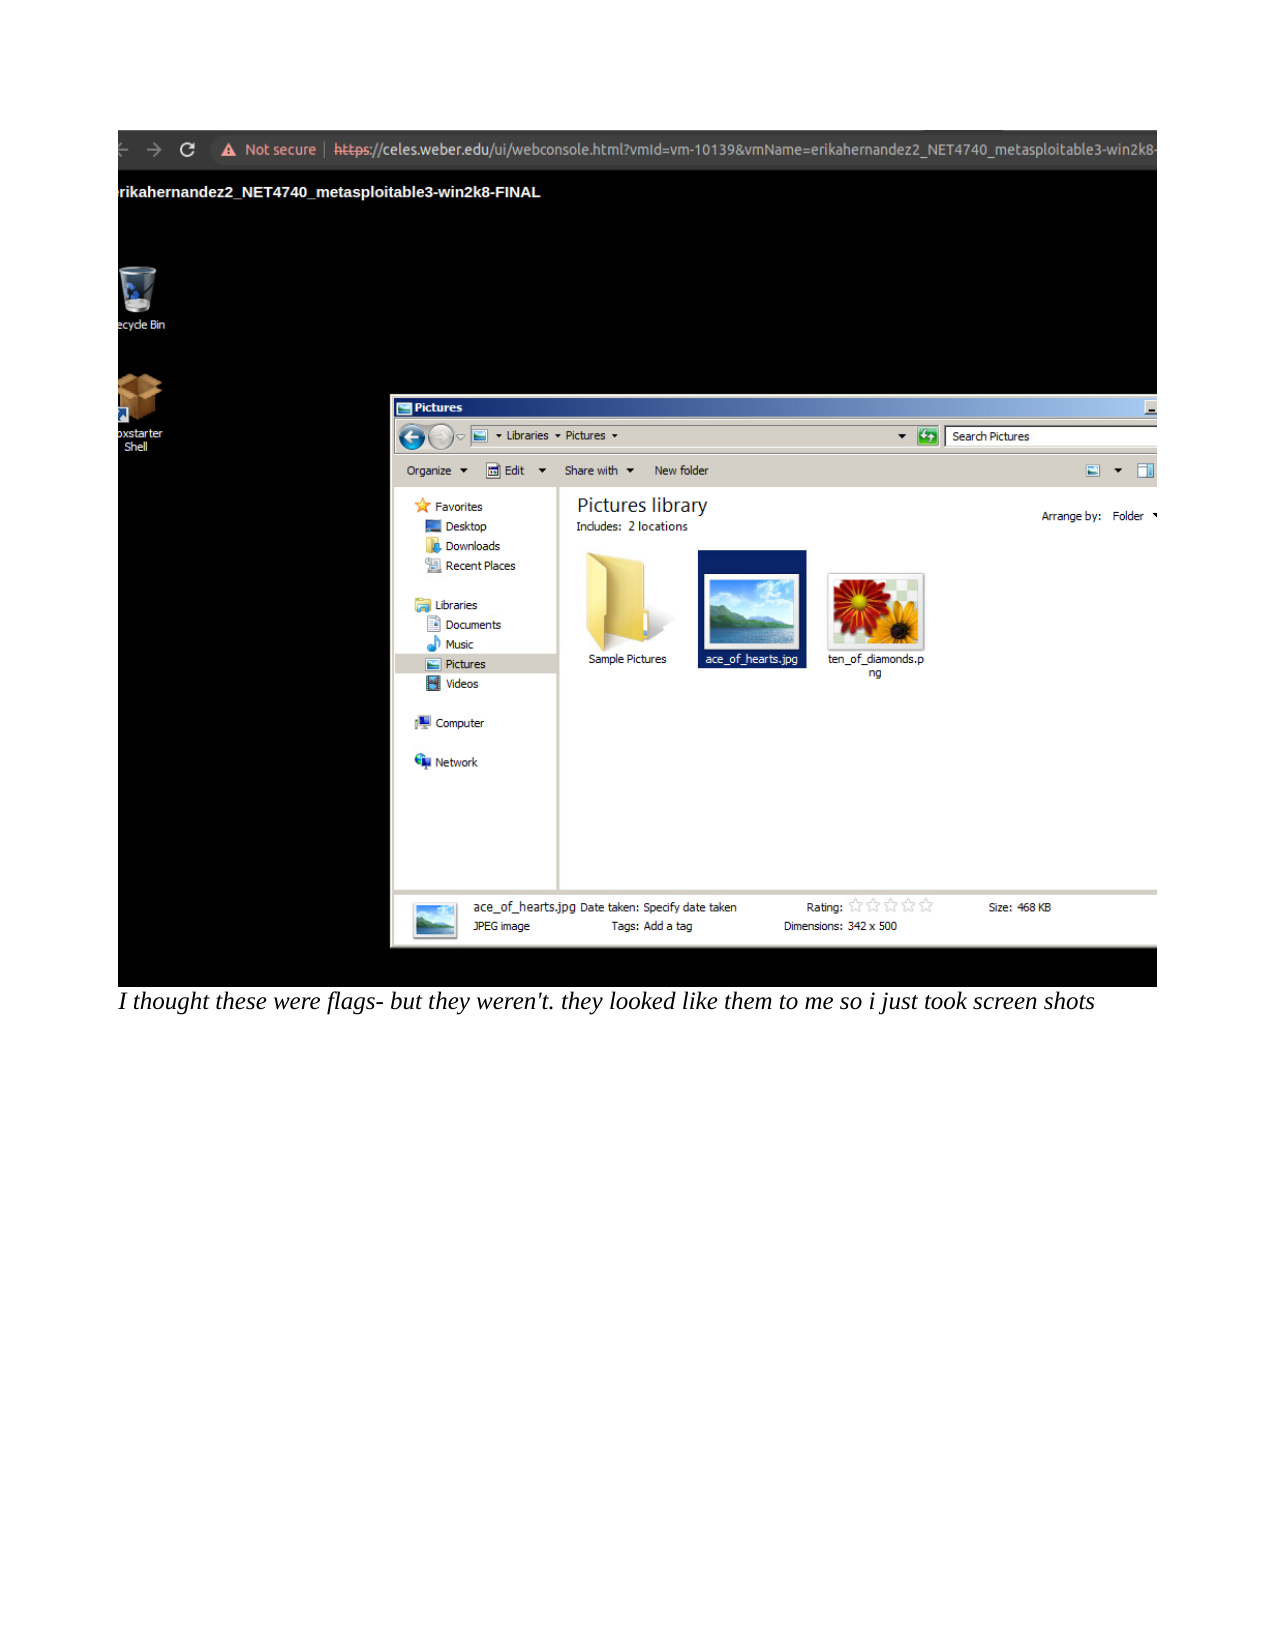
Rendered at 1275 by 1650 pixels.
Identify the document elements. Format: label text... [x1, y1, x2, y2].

text I thought these were flags- but they weren't. they looked like them to me so i just took screen shots [118, 987, 1157, 1015]
picture [118, 130, 1157, 987]
